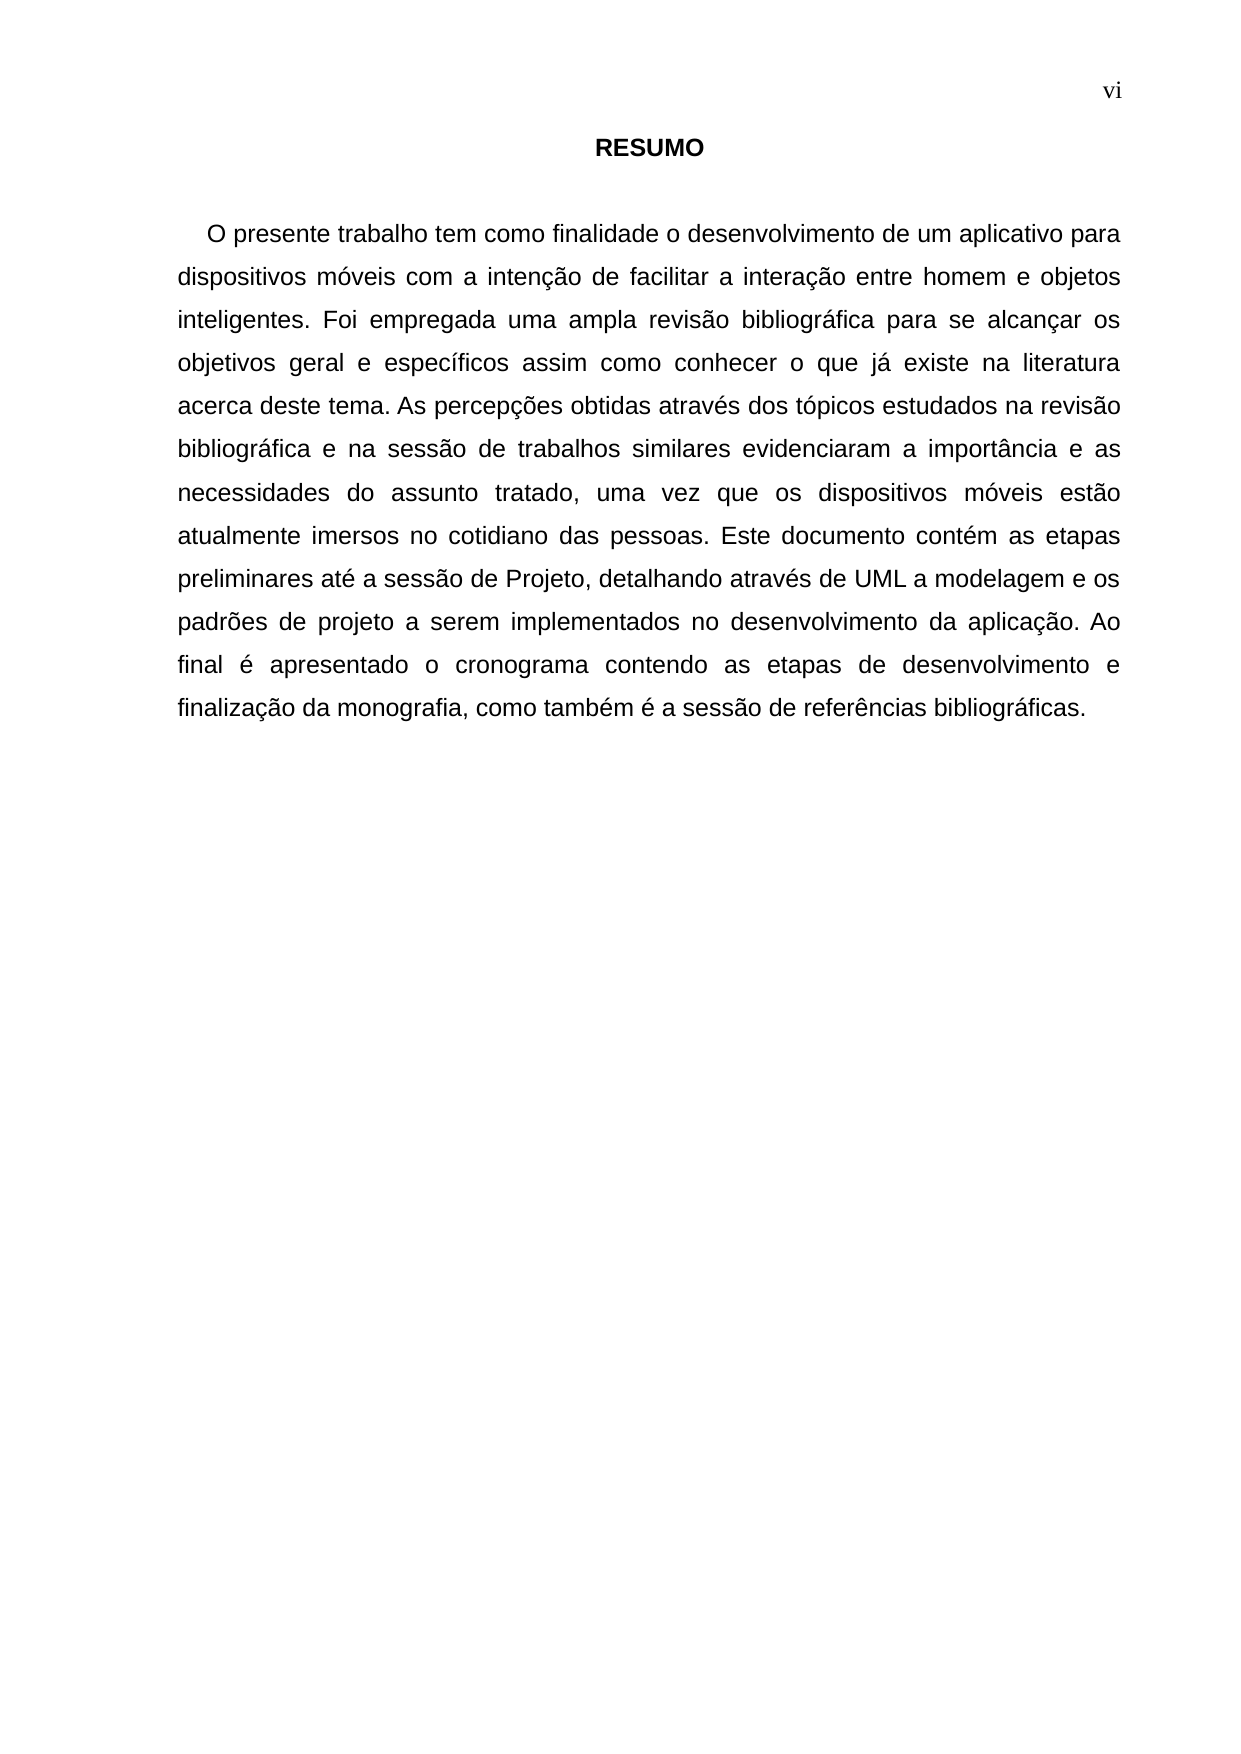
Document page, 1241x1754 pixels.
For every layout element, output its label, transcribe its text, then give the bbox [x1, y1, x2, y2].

text O presente trabalho tem como finalidade o desenvolvimento de um aplicativo para dispositivos móveis com a intenção de facilitar a interação entre homem e objetos inteligentes. Foi empregada uma ampla revisão bibliográfica para se alcançar os objetivos geral e específicos assim como conhecer o que já existe na literatura acerca deste tema. As percepções obtidas através dos tópicos estudados na revisão bibliográfica e na sessão de trabalhos similares evidenciaram a importância e as necessidades do assunto tratado, uma vez que os dispositivos móveis estão atualmente imersos no cotidiano das pessoas. Este documento contém as etapas preliminares até a sessão de Projeto, detalhando através de UML a modelagem e os padrões de projeto a serem implementados no desenvolvimento da aplicação. Ao final é apresentado o cronograma contendo as etapas de desenvolvimento e finalização da monografia, como também é a sessão de referências bibliográficas. [177, 219, 1122, 722]
text RESUMO [177, 132, 1122, 161]
